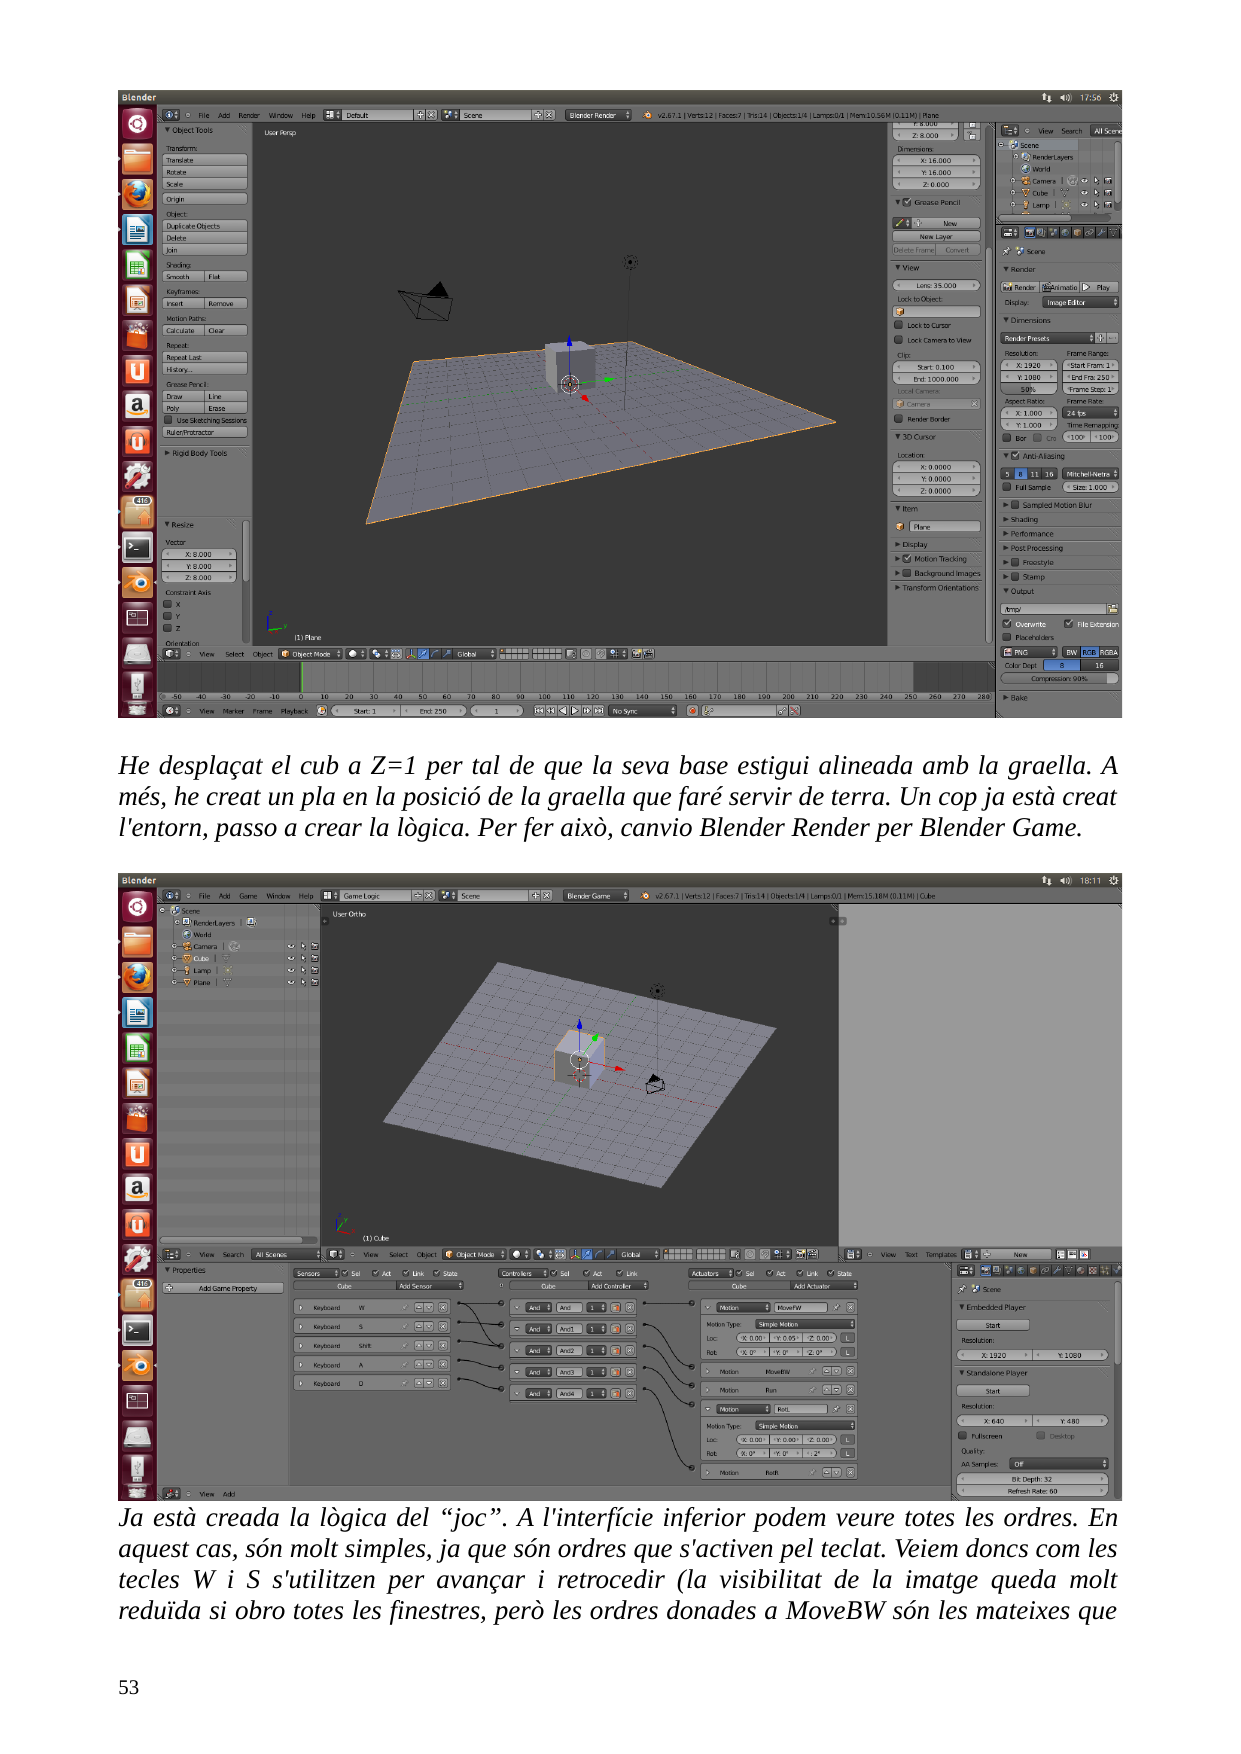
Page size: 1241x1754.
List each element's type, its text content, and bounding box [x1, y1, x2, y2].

picture [118, 873, 1123, 1501]
text He desplaçat el cub a Z=1 per tal de que la seva base estigui alineada amb la graella. A més, he creat un pla en la posició de la graella que faré servir de terra. Un cop ja està creat l'entorn, passo a crear la lògica. Per fer això, canvio Blender Render per Blender Game. [118, 749, 1122, 842]
picture [118, 90, 1123, 718]
text Ja està creada la lògica del “joc”. A l'interfície inferior podem veure totes les ordres. En aquest cas, són molt simples, ja que són ordres que s'activen pel teclat. Veiem doncs com les tecles W i S s'utilitzen per avançar i retrocedir (la visibilitat de la imatge queda molt reduïda si obro totes les finestres, però les ordres donades a MoveBW són les mateixes que [118, 1501, 1122, 1626]
